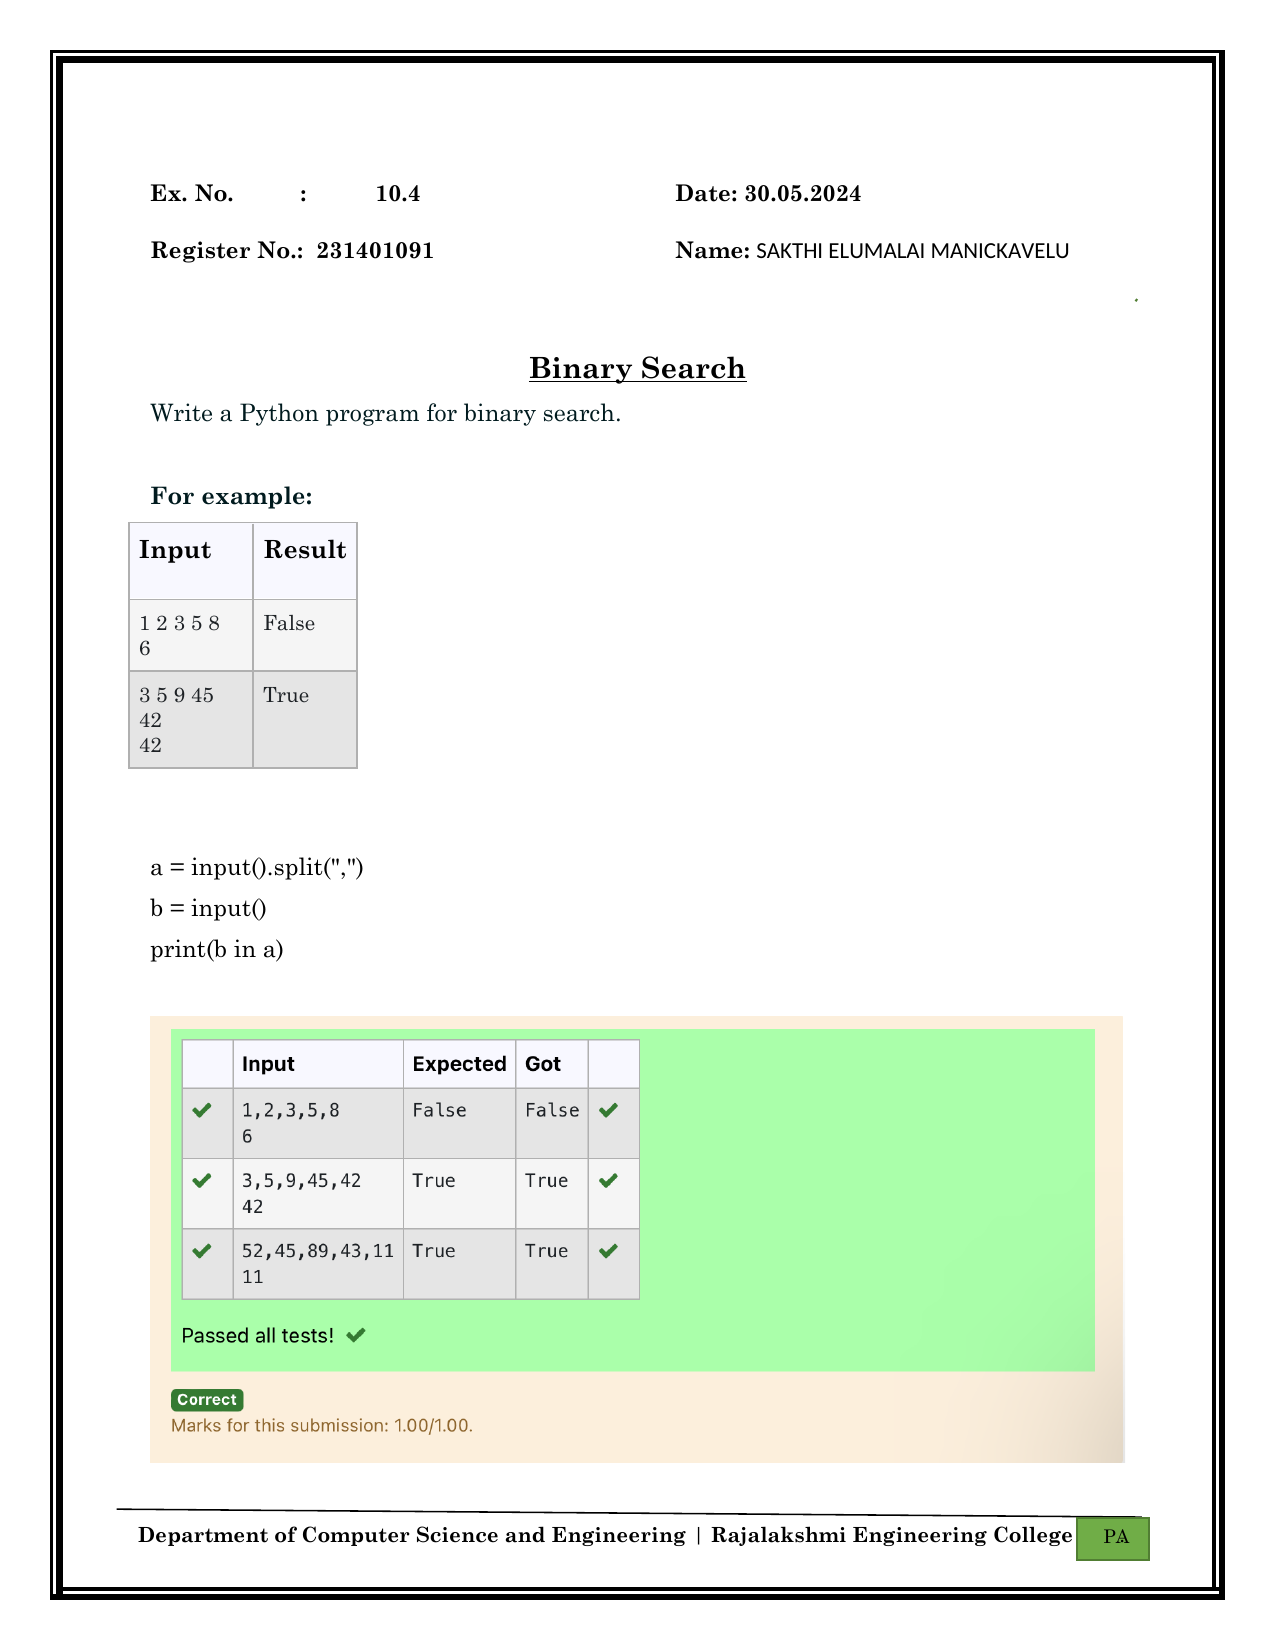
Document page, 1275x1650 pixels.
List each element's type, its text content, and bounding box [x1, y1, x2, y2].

table_cell True [254, 672, 356, 767]
text Register No.: 231401091 Name: SAKTHI ELUMALAI MANICKAVELU [150, 236, 1125, 264]
picture [150, 1016, 1125, 1463]
text Ex. No. : 10.4 Date: 30.05.2024 [150, 179, 1125, 207]
text For example: [150, 481, 1125, 509]
text Write a Python program for binary search. [150, 398, 1125, 427]
table_header Input [130, 523, 253, 598]
text a = input().split(",") [150, 851, 1125, 880]
text b = input() [150, 893, 1125, 922]
text print(b in a) [150, 934, 1125, 963]
table_header Result [254, 523, 356, 598]
table_cell 1 2 3 5 8 6 [130, 600, 252, 670]
table_cell False [254, 600, 356, 670]
table_cell 3 5 9 45 42 42 [130, 672, 252, 767]
text Binary Search [150, 350, 1125, 385]
